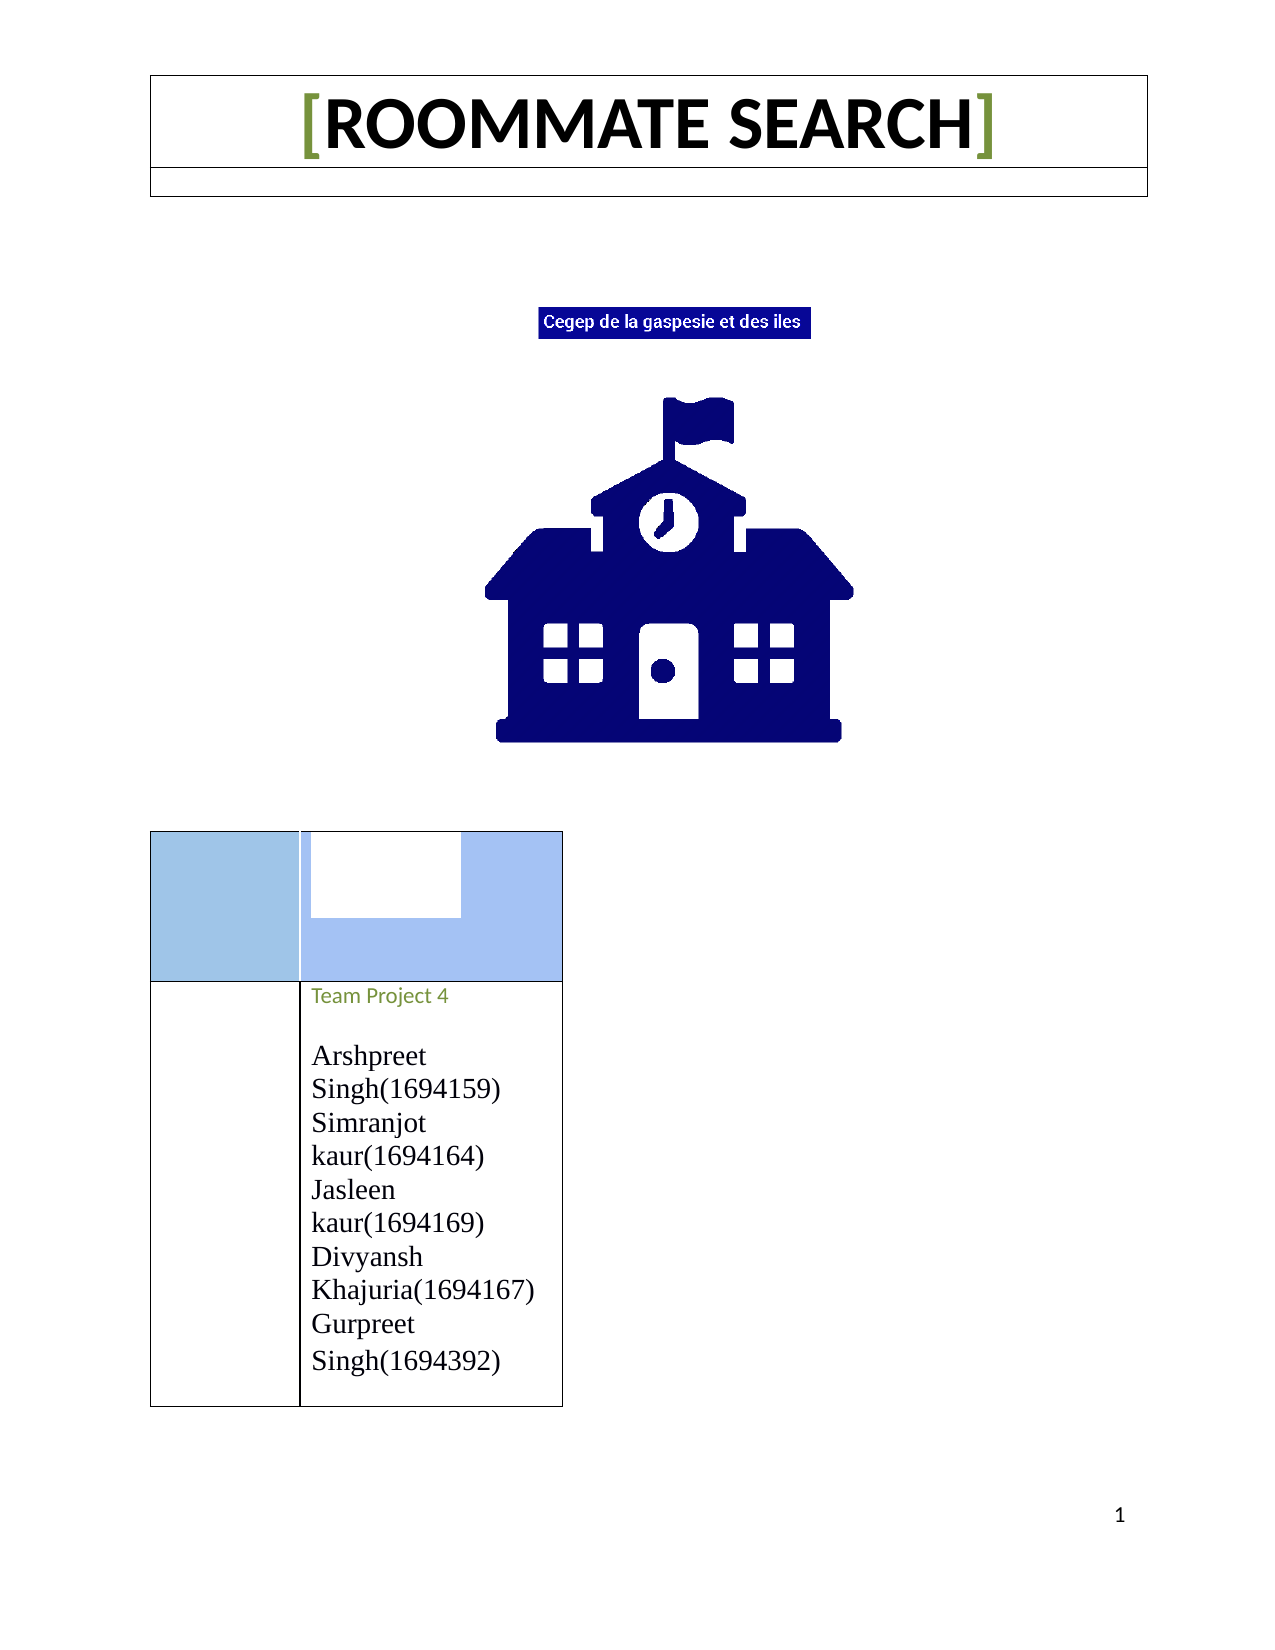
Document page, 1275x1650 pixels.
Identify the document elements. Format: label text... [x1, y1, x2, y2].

table_header 2017 [301, 832, 562, 981]
table_cell [151, 168, 1147, 196]
table_cell Team Project 4 Arshpreet Singh(1694159) Simranjot kaur(1694164) Jasleen kaur(1694169) Divyansh Khajuria(1694167) Gurpreet Singh(1694392) [301, 982, 562, 1406]
table_header [ROOMMATE SEARCH] [151, 76, 1147, 167]
table_header [151, 832, 299, 981]
table_cell [151, 982, 299, 1406]
